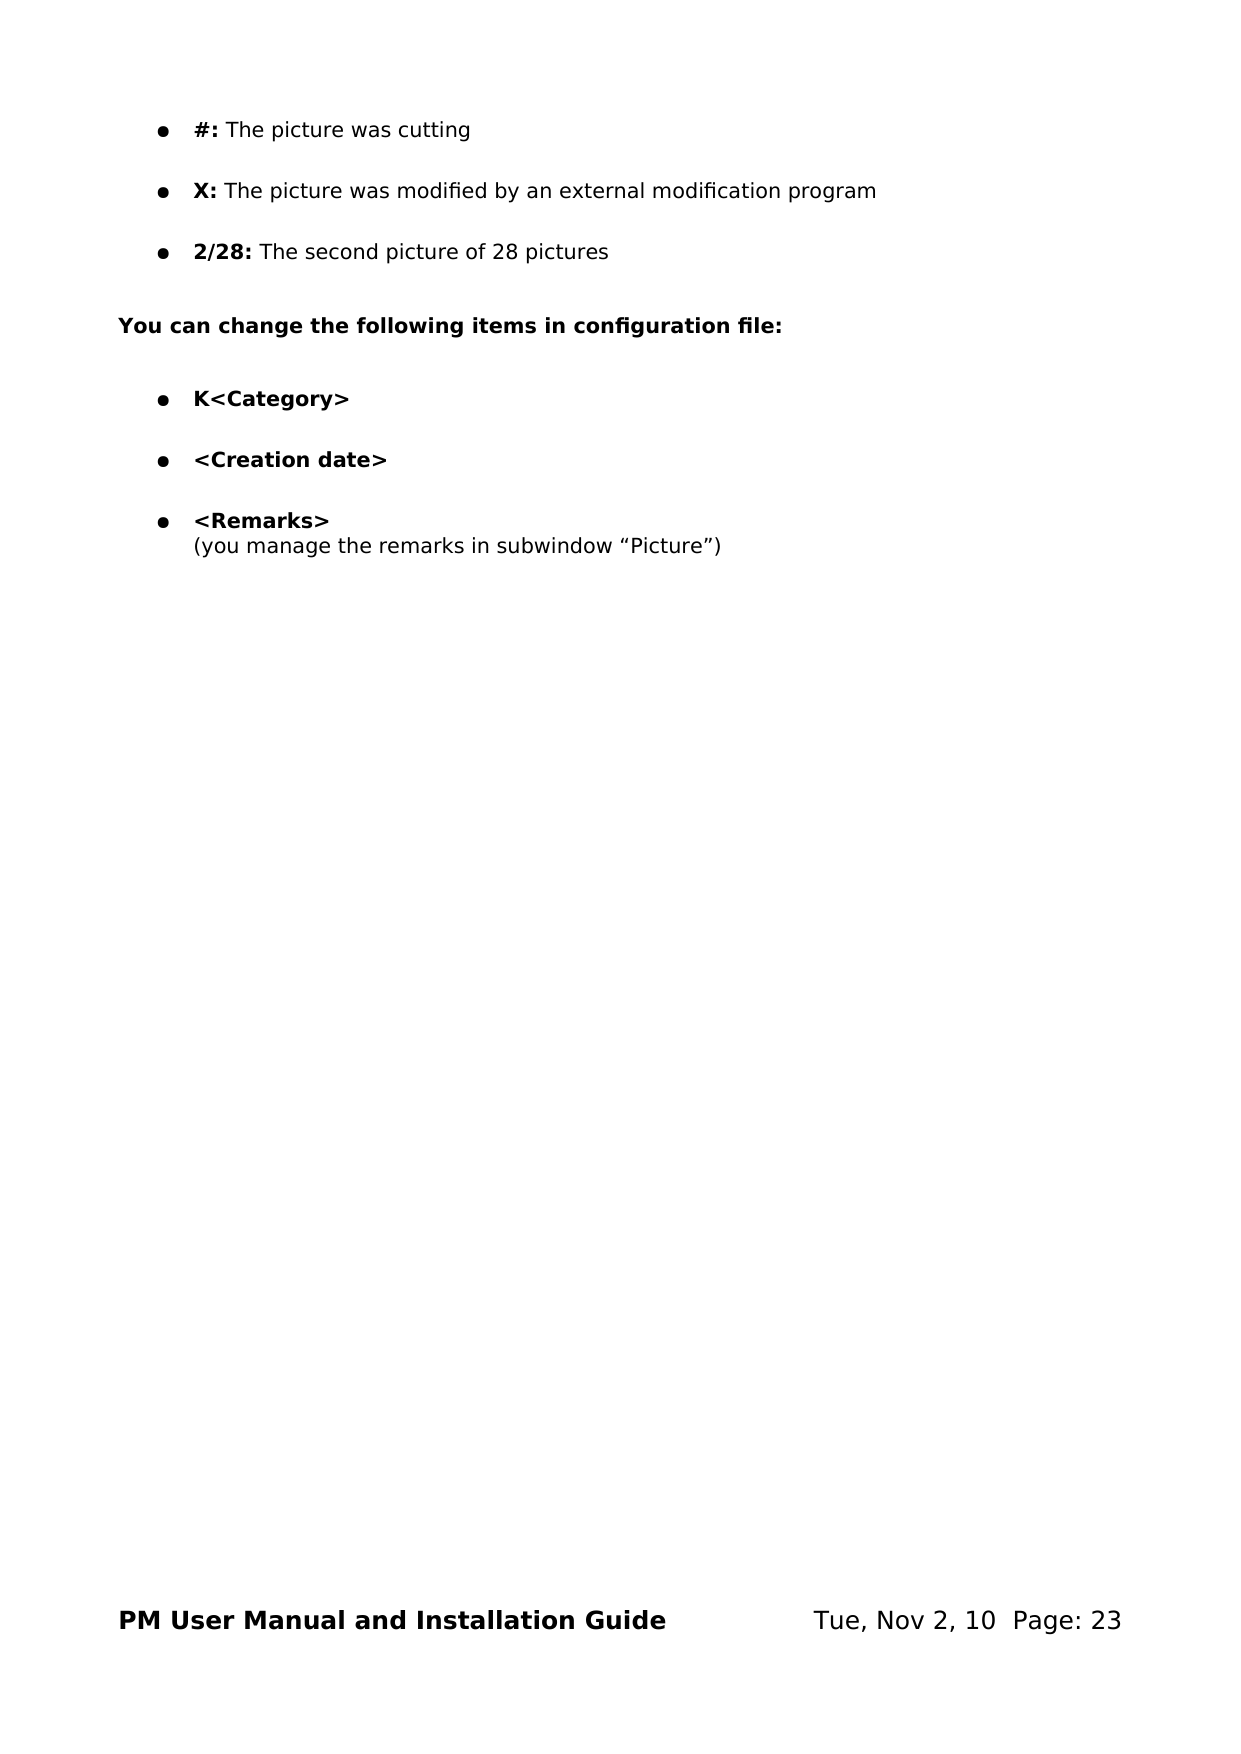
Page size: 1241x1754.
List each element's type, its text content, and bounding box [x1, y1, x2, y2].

list X: The picture was modified by an external modification program [156, 179, 1122, 228]
list <Remarks> (you manage the remarks in subwindow “Picture”) [156, 509, 1122, 582]
text You can change the following items in configuration file: [118, 314, 1122, 338]
list #: The picture was cutting [156, 118, 1122, 167]
list 2/28: The second picture of 28 pictures [156, 240, 1122, 264]
list K<Category> [156, 387, 1122, 436]
list <Creation date> [156, 448, 1122, 497]
